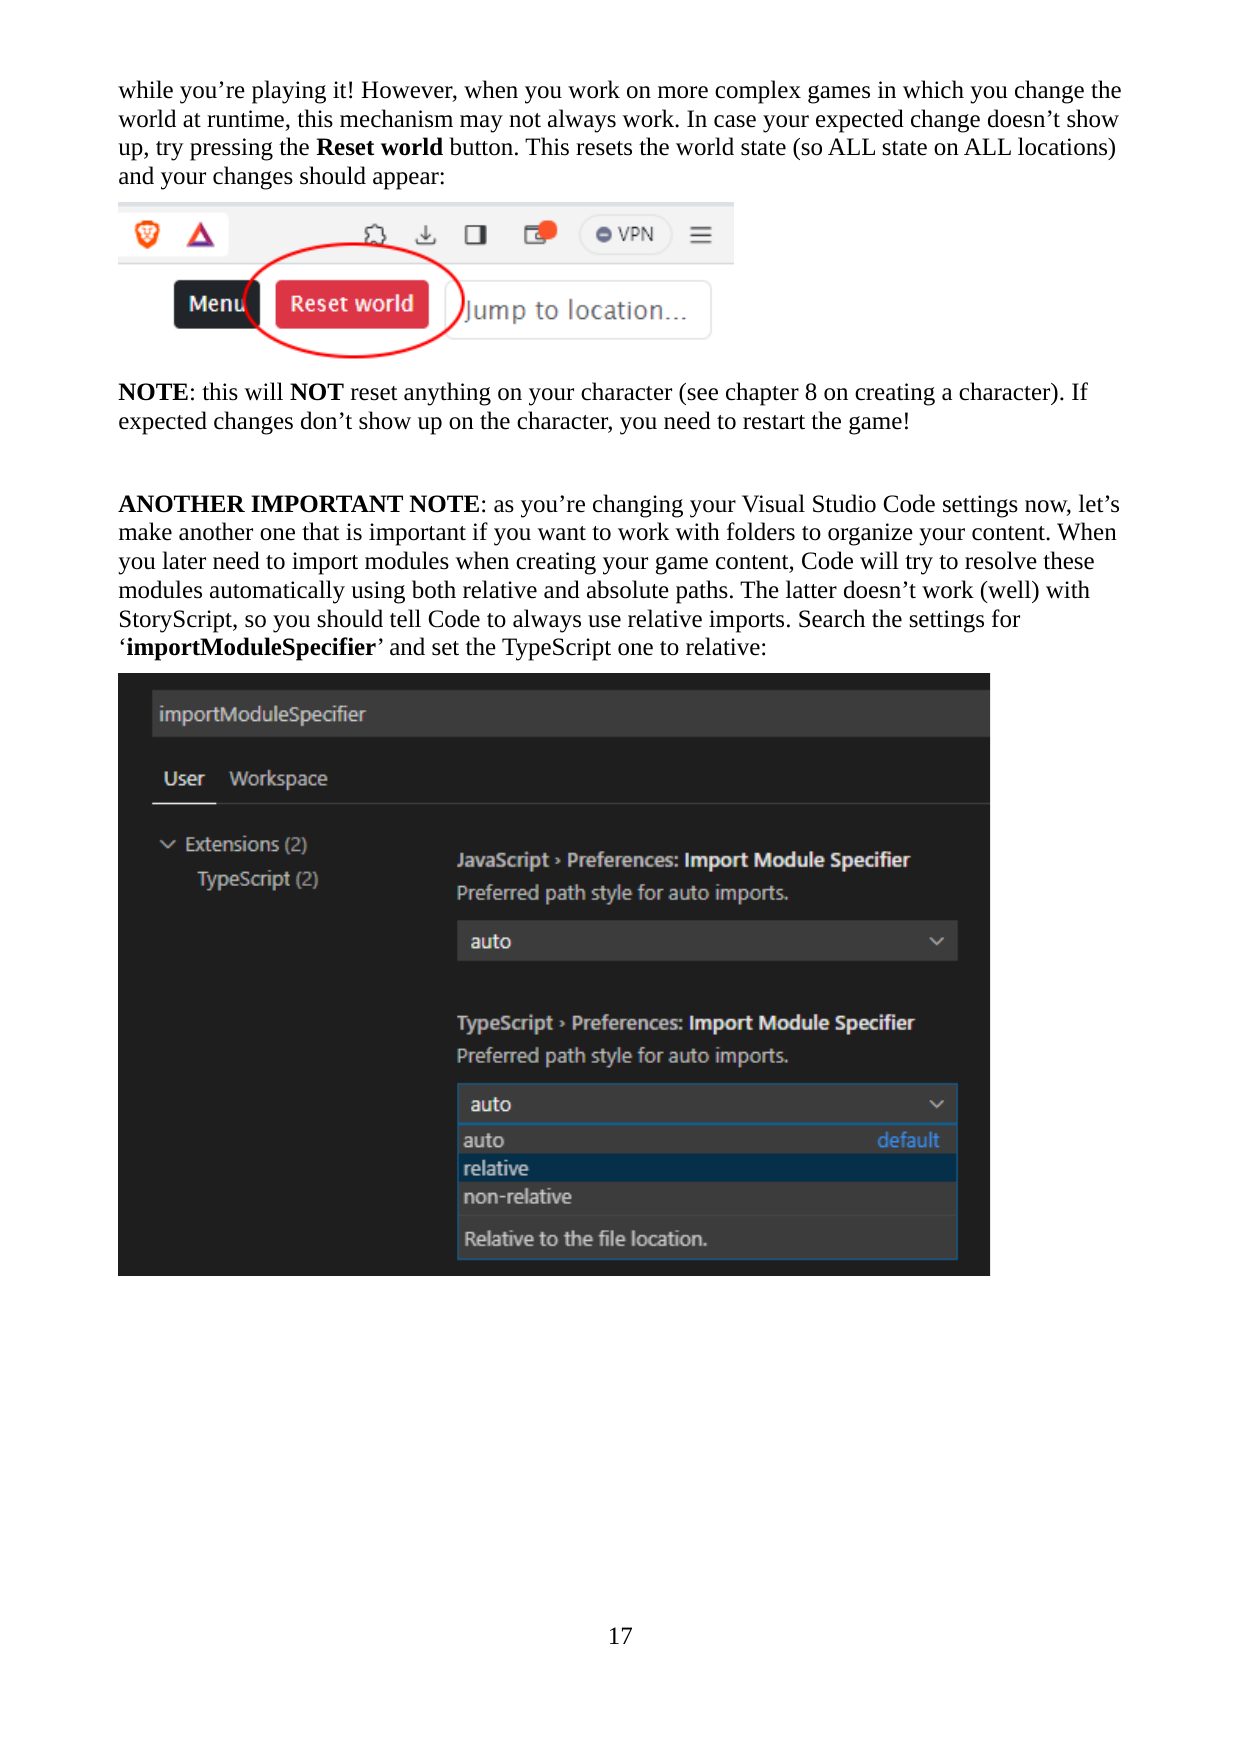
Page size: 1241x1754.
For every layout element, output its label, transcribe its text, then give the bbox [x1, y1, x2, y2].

text ANOTHER IMPORTANT NOTE: as you’re changing your Visual Studio Code settings now, let’s make another one that is important if you want to work with folders to organize your content. When you later need to import modules when creating your game content, Code will try to resolve these modules automatically using both relative and absolute paths. The latter doesn’t work (well) with StoryScript, so you should tell Code to always use relative imports. Search the settings for ‘importModuleSpecifier’ and set the TypeScript one to relative: [118, 489, 1122, 661]
text while you’re playing it! However, when you work on more complex games in which you change the world at runtime, this mechanism may not always work. In case your expected change doesn’t show up, try pressing the Reset world button. This resets the world state (so ALL state on ALL locations) and your changes should appear: [118, 75, 1122, 190]
text NOTE: this will NOT reset anything on your character (see chapter 8 on creating a character). If expected changes don’t show up on the character, you need to restart the game! [118, 377, 1122, 435]
